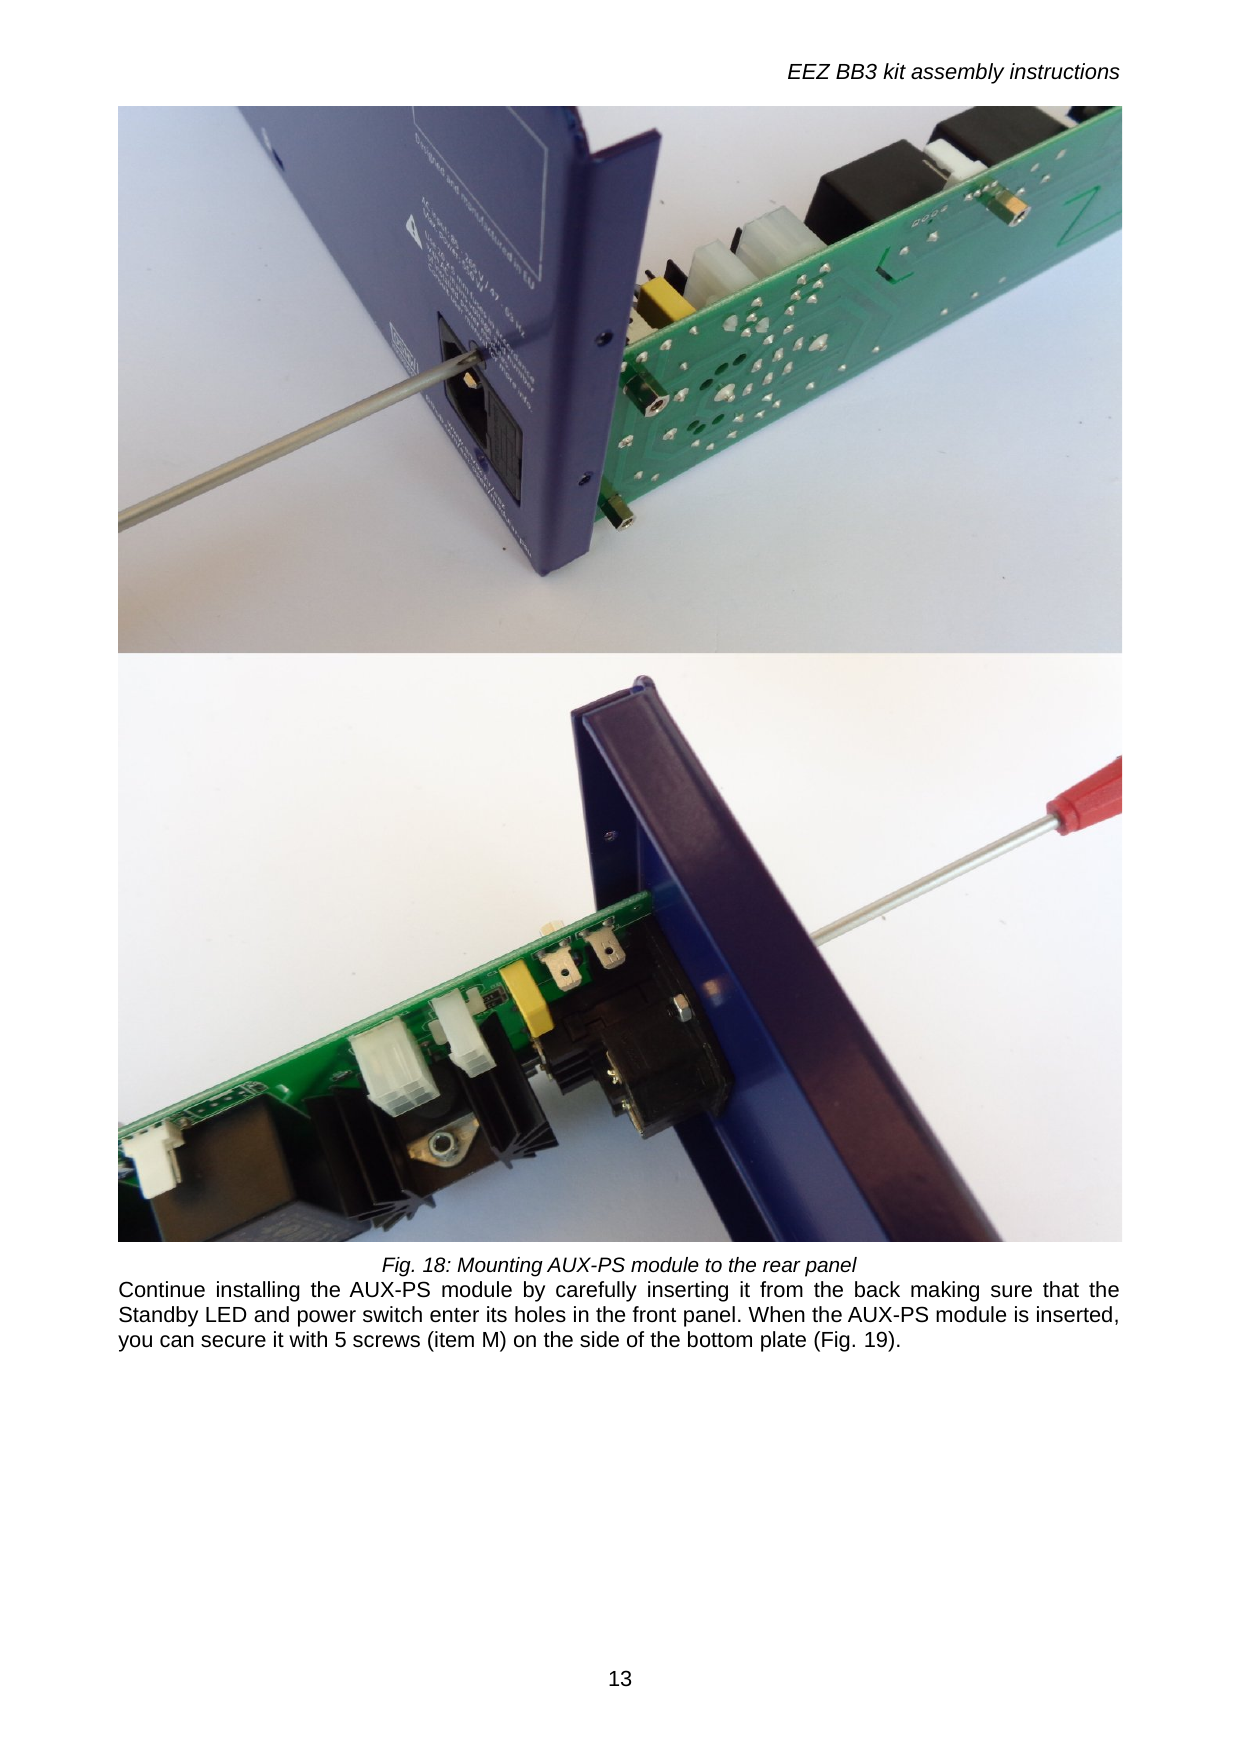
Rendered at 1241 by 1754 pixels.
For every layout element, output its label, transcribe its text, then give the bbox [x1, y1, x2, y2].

text Continue installing the AUX-PS module by carefully inserting it from the back making sure that the Standby LED and power switch enter its holes in the front panel. When the AUX-PS module is inserted, you can secure it with 5 screws (item M) on the side of the bottom plate (Fig. 19). [118, 1277, 1122, 1352]
picture [118, 106, 1123, 1242]
text Fig. 18: Mounting AUX-PS module to the rear panel [118, 1242, 1122, 1277]
